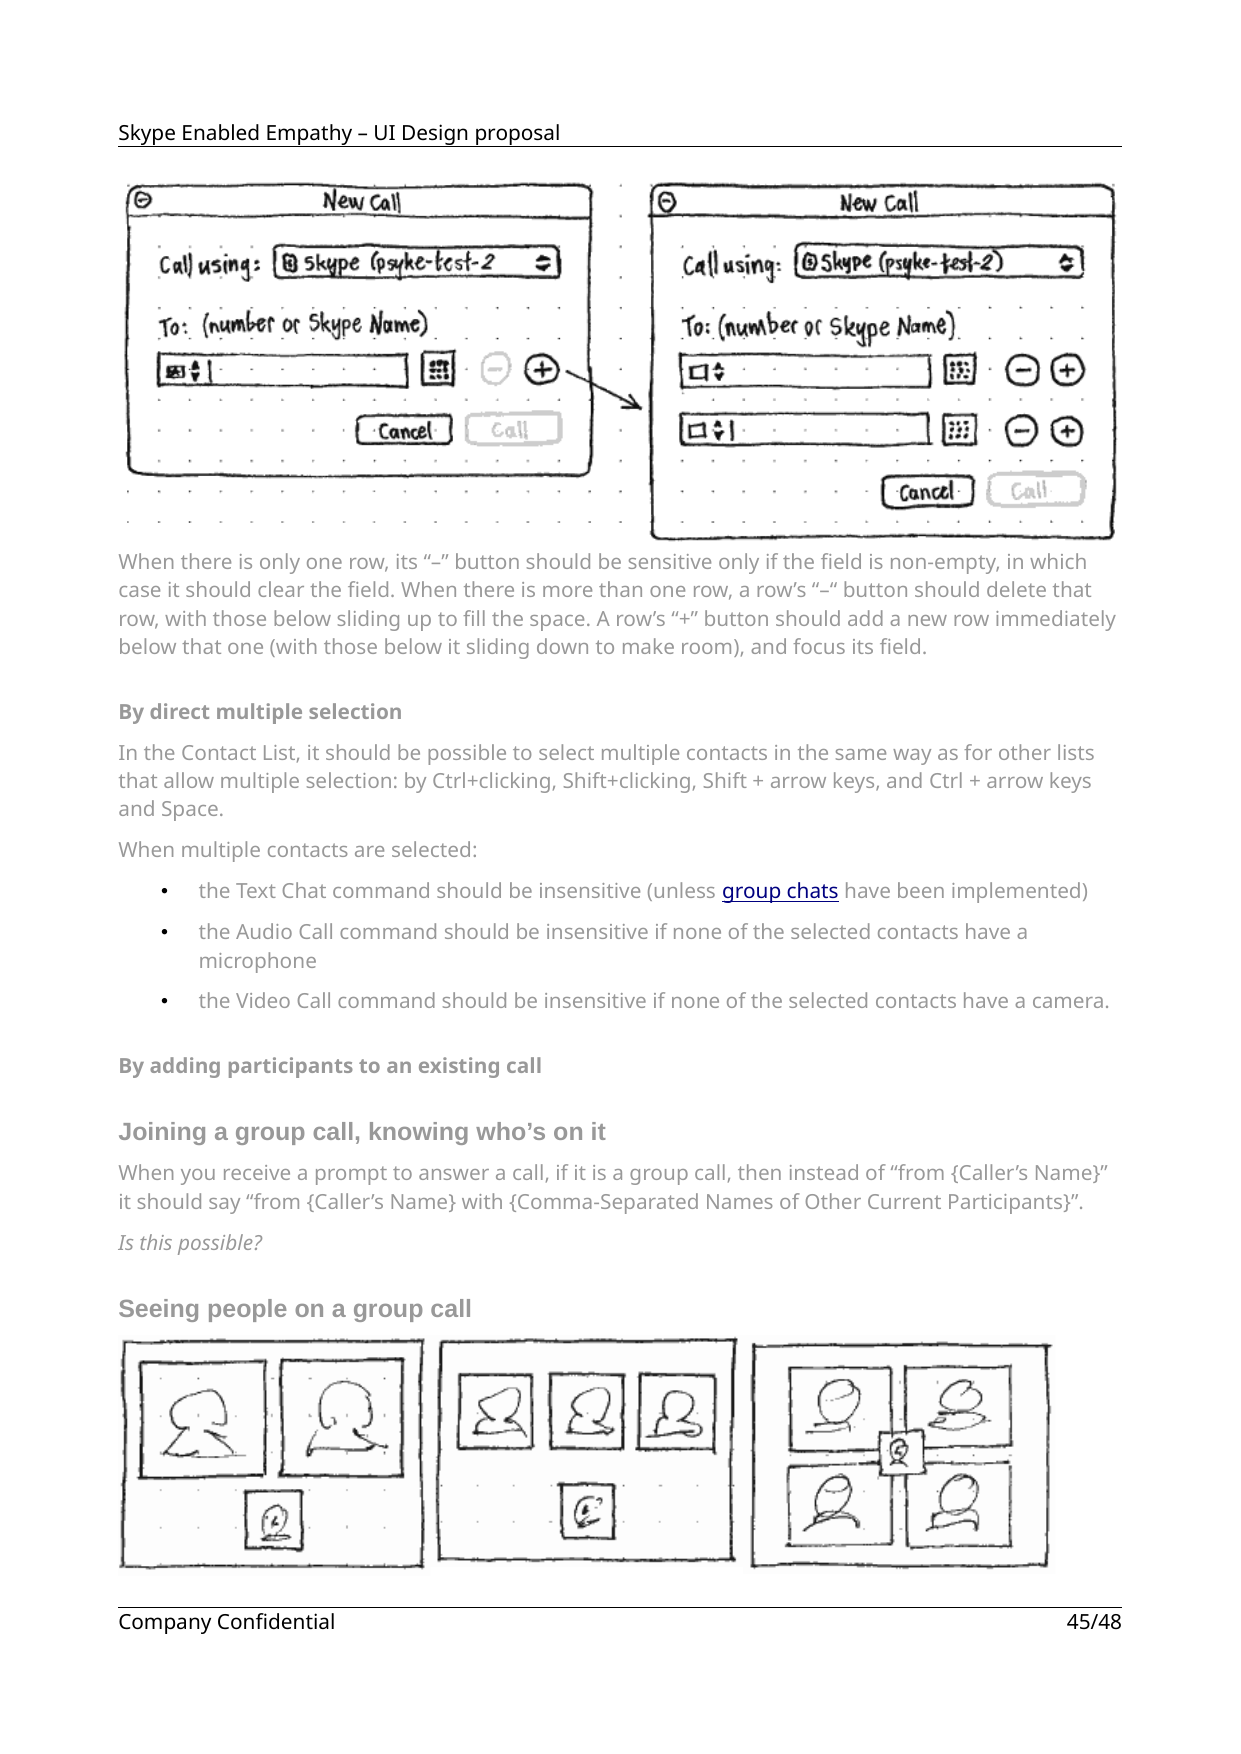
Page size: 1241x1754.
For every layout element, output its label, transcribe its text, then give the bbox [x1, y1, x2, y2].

list the Video Call command should be insensitive if none of the selected contacts have a camera. [161, 987, 1122, 1015]
subtitle Seeing people on a group call [118, 1294, 1122, 1322]
subtitle By adding participants to an existing call [118, 1051, 1122, 1080]
picture [118, 176, 1123, 547]
subtitle By direct multiple selection [118, 697, 1122, 725]
text When there is only one row, its “–” button should be sensitive only if the field is non-empty, in which case it should clear the field. When there is more than one row, a row’s “–“ button should delete that row, with those below sliding up to fill the space. A row’s “+” button should add a new row immediately below that one (with those below it sliding down to make room), and focus its field. [118, 547, 1122, 661]
text Is this possible? [118, 1228, 1122, 1256]
text When you receive a prompt to answer a call, if it is a group call, then instead of “from {Caller’s Name}” it should say “from {Caller’s Name} with {Comma-Separated Names of Other Current Participants}”. [118, 1158, 1122, 1215]
text When multiple contacts are selected: [118, 835, 1122, 864]
list the Audio Call command should be insensitive if none of the selected contacts have a microphone [161, 917, 1122, 974]
list the Text Chat command should be insensitive (unless group chats have been implemented) [161, 876, 1122, 905]
picture [118, 1335, 1056, 1576]
text In the Contact List, it should be possible to select multiple contacts in the same way as for other lists that allow multiple selection: by Ctrl+clicking, Shift+clicking, Shift + arrow keys, and Ctrl + arrow keys and Space. [118, 738, 1122, 823]
subtitle Joining a group call, knowing who’s on it [118, 1117, 1122, 1146]
